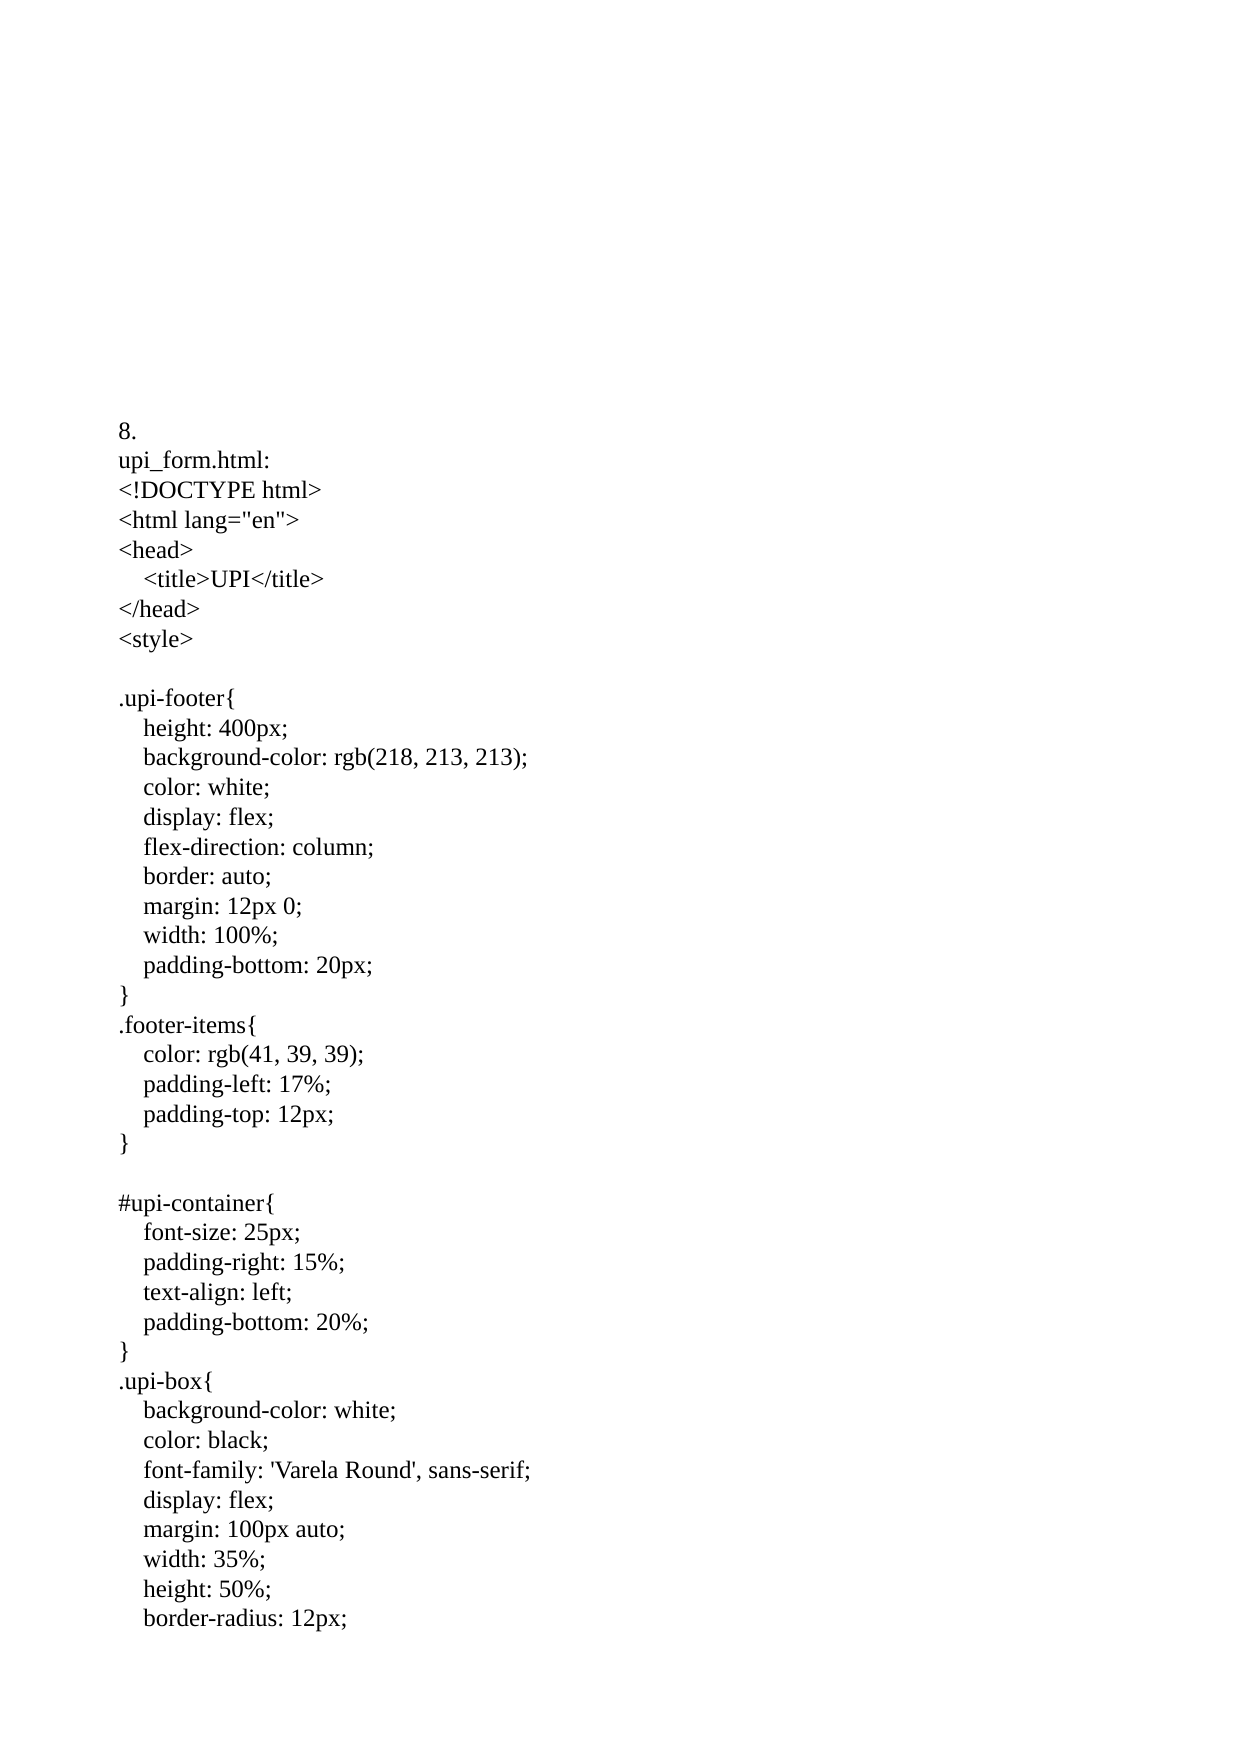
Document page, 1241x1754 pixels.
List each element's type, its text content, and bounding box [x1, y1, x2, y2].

text text-align: left; [118, 1276, 1122, 1306]
text .upi-box{ [118, 1365, 1122, 1395]
text font-size: 25px; [118, 1217, 1122, 1246]
text background-color: white; [118, 1395, 1122, 1424]
text color: white; [118, 771, 1122, 801]
text <head> [118, 534, 1122, 563]
text <html lang="en"> [118, 504, 1122, 534]
text height: 50%; [118, 1573, 1122, 1602]
text } [118, 1335, 1122, 1365]
text padding-top: 12px; [118, 1098, 1122, 1127]
text display: flex; [118, 1484, 1122, 1513]
text padding-left: 17%; [118, 1068, 1122, 1098]
text .upi-footer{ [118, 682, 1122, 712]
text <style> [118, 623, 1122, 652]
text } [118, 1127, 1122, 1157]
text width: 100%; [118, 920, 1122, 949]
text width: 35%; [118, 1543, 1122, 1573]
text flex-direction: column; [118, 831, 1122, 860]
text margin: 12px 0; [118, 890, 1122, 920]
text padding-right: 15%; [118, 1246, 1122, 1276]
text padding-bottom: 20%; [118, 1306, 1122, 1335]
text <title>UPI</title> [118, 563, 1122, 593]
text height: 400px; [118, 712, 1122, 742]
text 8. [118, 415, 1122, 445]
text border-radius: 12px; [118, 1602, 1122, 1632]
text </head> [118, 593, 1122, 623]
text border: auto; [118, 860, 1122, 890]
text #upi-container{ [118, 1187, 1122, 1217]
text color: black; [118, 1424, 1122, 1454]
text upi_form.html: [118, 445, 1122, 474]
text font-family: 'Varela Round', sans-serif; [118, 1454, 1122, 1484]
text margin: 100px auto; [118, 1513, 1122, 1543]
text <!DOCTYPE html> [118, 474, 1122, 504]
text color: rgb(41, 39, 39); [118, 1038, 1122, 1068]
text background-color: rgb(218, 213, 213); [118, 742, 1122, 771]
text .footer-items{ [118, 1009, 1122, 1038]
text } [118, 979, 1122, 1009]
text padding-bottom: 20px; [118, 949, 1122, 979]
text display: flex; [118, 801, 1122, 831]
